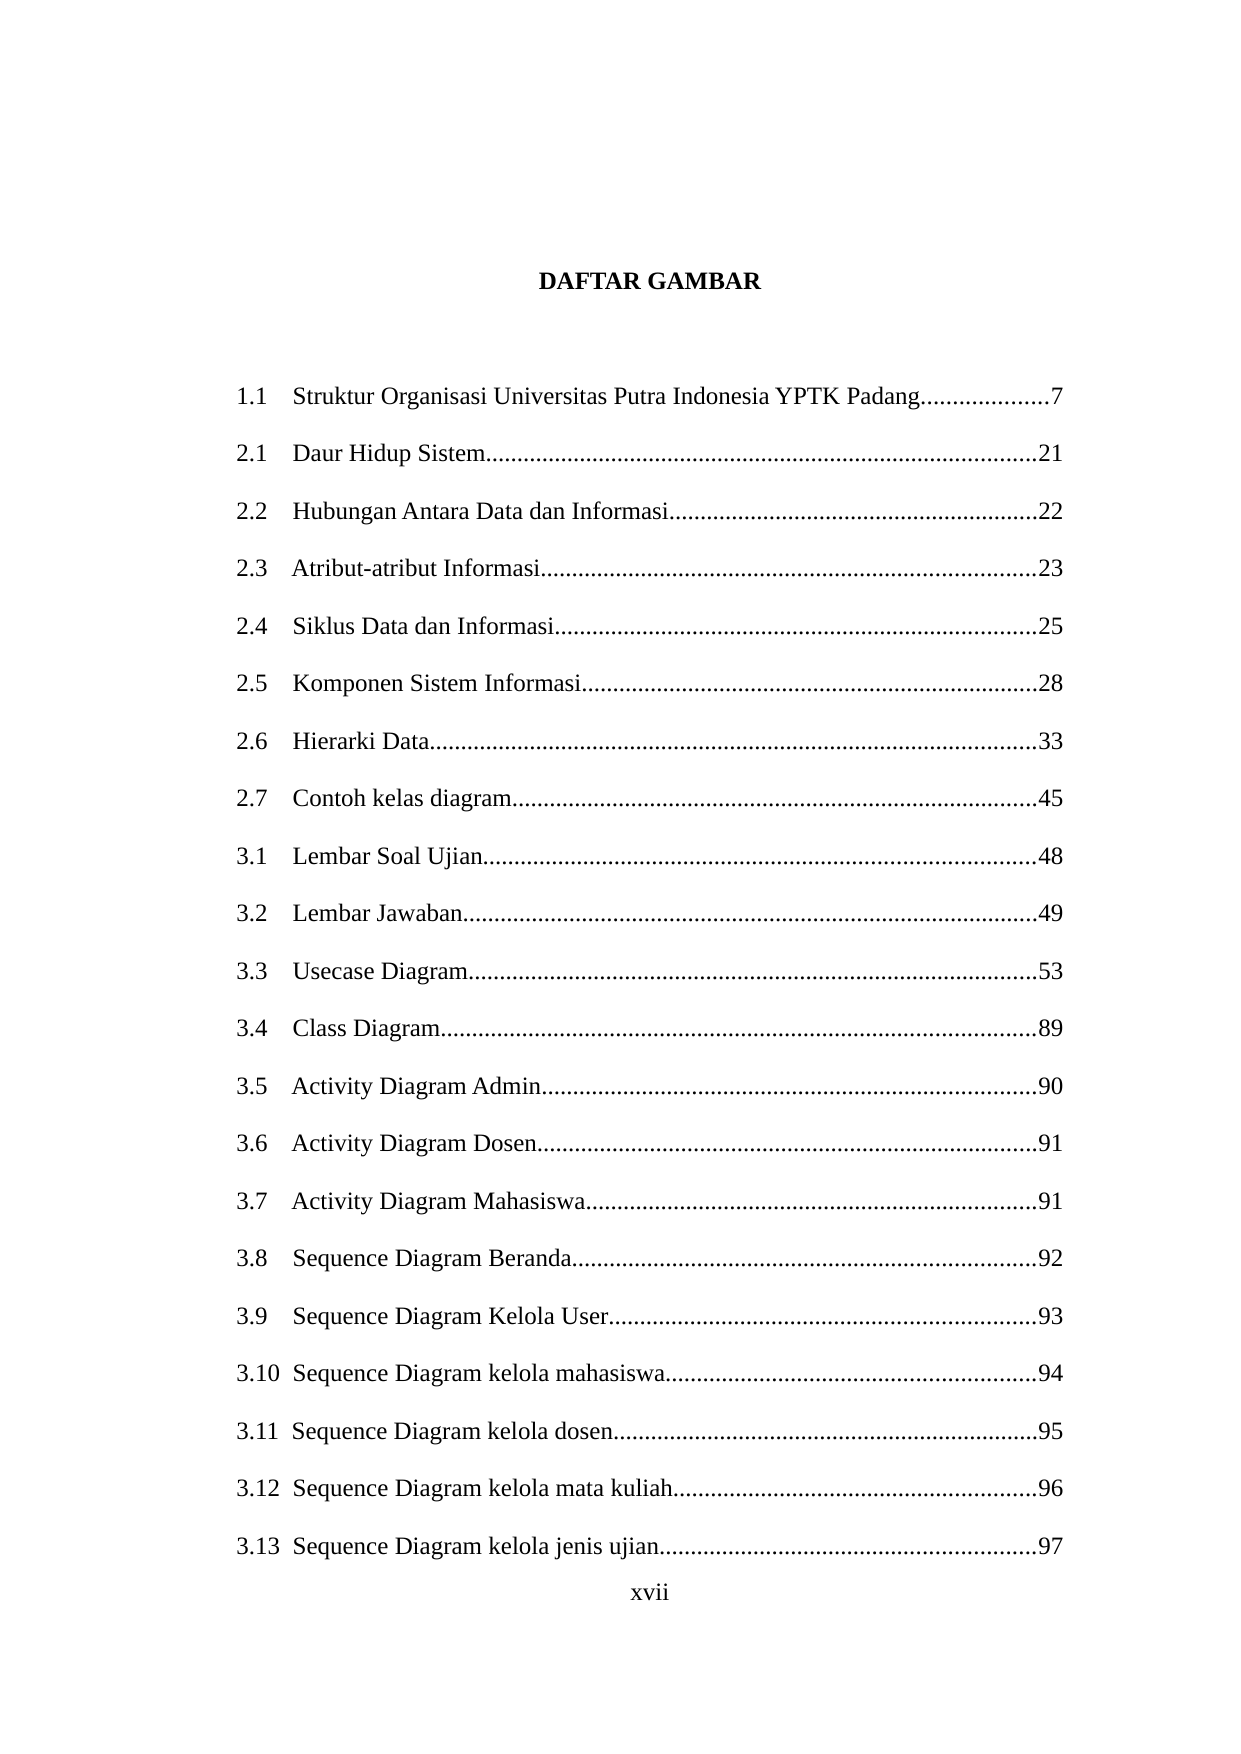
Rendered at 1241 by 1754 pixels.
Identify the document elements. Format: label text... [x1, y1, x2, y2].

subtitle 3.7 Activity Diagram Mahasiswa 91 [236, 1186, 1063, 1214]
subtitle 3.8 Sequence Diagram Beranda 92 [236, 1243, 1063, 1272]
subtitle 2.4 Siklus Data dan Informasi 25 [236, 611, 1063, 639]
subtitle 3.10 Sequence Diagram kelola mahasiswa 94 [236, 1358, 1063, 1387]
subtitle 3.1 Lembar Soal Ujian 48 [236, 841, 1063, 869]
subtitle 2.1 Daur Hidup Sistem 21 [236, 438, 1063, 467]
subtitle 3.9 Sequence Diagram Kelola User 93 [236, 1301, 1063, 1329]
subtitle 2.2 Hubungan Antara Data dan Informasi 22 [236, 496, 1063, 524]
subtitle 3.2 Lembar Jawaban 49 [236, 898, 1063, 927]
subtitle 3.4 Class Diagram 89 [236, 1013, 1063, 1042]
subtitle 3.13 Sequence Diagram kelola jenis ujian 97 [236, 1531, 1063, 1559]
subtitle 2.6 Hierarki Data 33 [236, 726, 1063, 754]
subtitle 2.3 Atribut-atribut Informasi 23 [236, 553, 1063, 582]
subtitle 3.6 Activity Diagram Dosen 91 [236, 1128, 1063, 1157]
subtitle 3.12 Sequence Diagram kelola mata kuliah 96 [236, 1473, 1063, 1502]
subtitle 3.5 Activity Diagram Admin 90 [236, 1071, 1063, 1099]
text DAFTAR GAMBAR [236, 266, 1063, 294]
subtitle 3.3 Usecase Diagram 53 [236, 956, 1063, 984]
subtitle 2.7 Contoh kelas diagram 45 [236, 783, 1063, 812]
subtitle 1.1 Struktur Organisasi Universitas Putra Indonesia YPTK Padang 7 [236, 381, 1063, 409]
subtitle 2.5 Komponen Sistem Informasi 28 [236, 668, 1063, 697]
subtitle 3.11 Sequence Diagram kelola dosen 95 [236, 1416, 1063, 1444]
